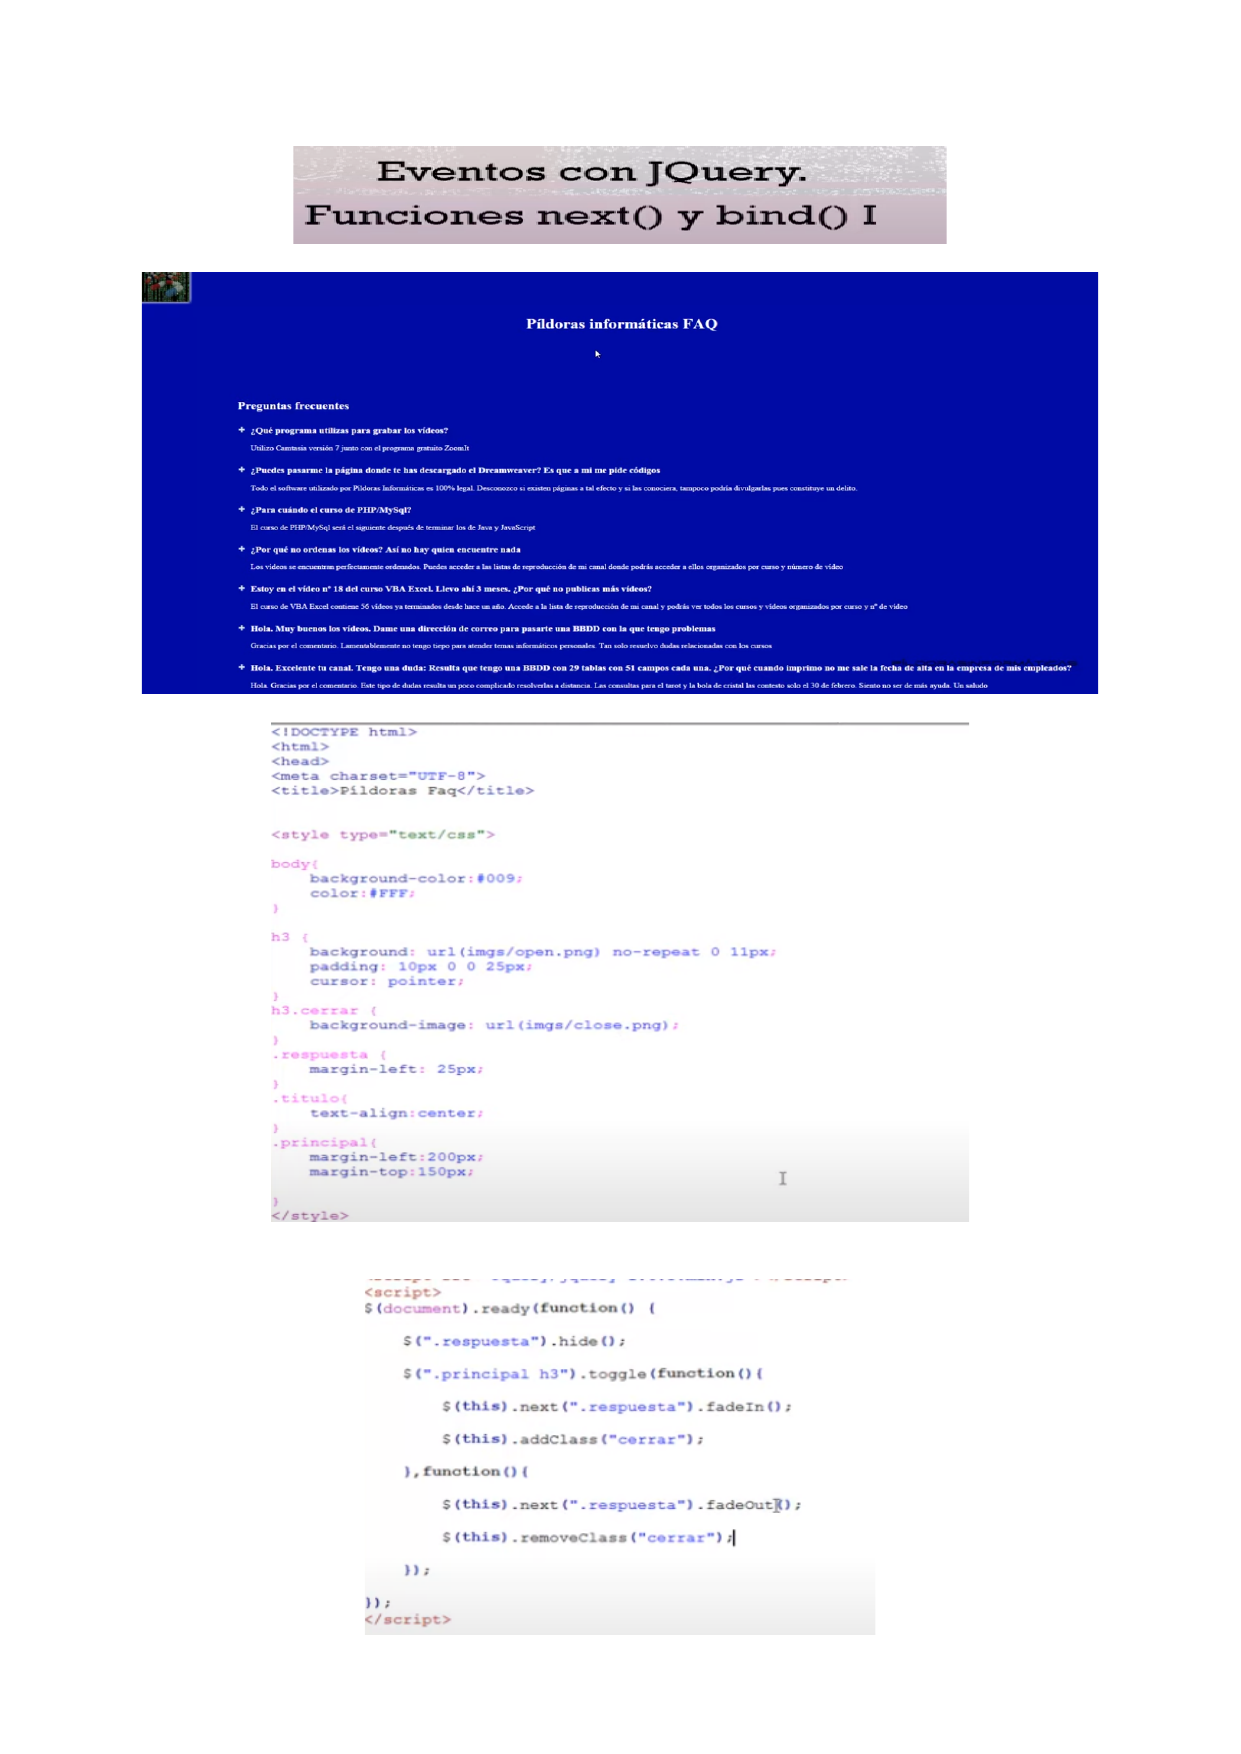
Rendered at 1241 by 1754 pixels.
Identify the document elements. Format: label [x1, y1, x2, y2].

picture [364, 1279, 876, 1635]
picture [271, 722, 970, 1222]
picture [141, 272, 1099, 694]
picture [293, 146, 947, 244]
